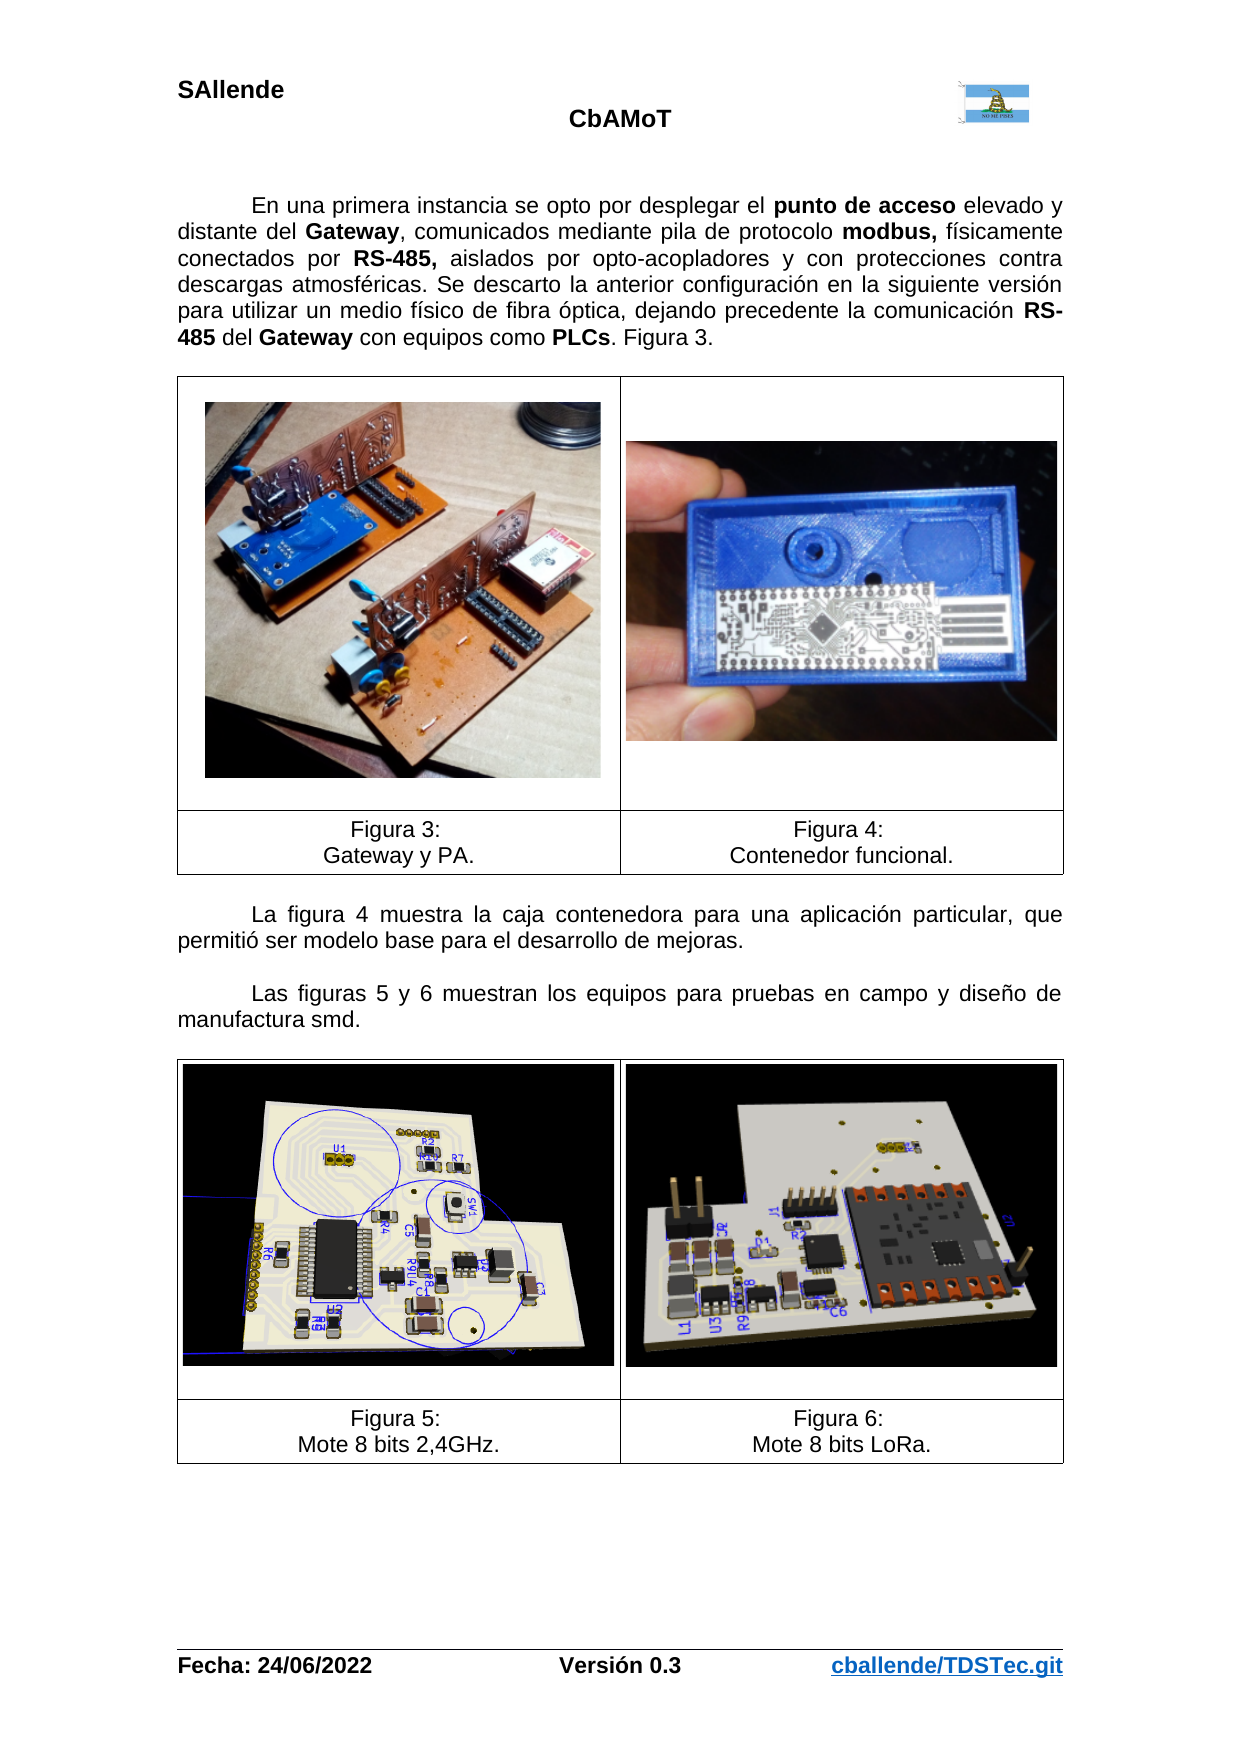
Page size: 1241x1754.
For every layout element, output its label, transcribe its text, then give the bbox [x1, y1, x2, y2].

picture [205, 402, 601, 778]
picture [625, 1064, 1058, 1367]
text En una primera instancia se opto por desplegar el punto de acceso elevado y distante del Gateway, comunicados mediante pila de protocolo modbus, físicamente conectados por RS-485, aislados por opto-acopladores y con protecciones contra descargas atmosféricas. Se descarto la anterior configuración en la siguiente versión para utilizar un medio físico de fibra óptica, dejando precedente la comunicación RS-485 del Gateway con equipos como PLCs. Figura 3. [177, 192, 1063, 350]
text La figura 4 muestra la caja contenedora para una aplicación particular, que permitió ser modelo base para el desarrollo de mejoras. [177, 901, 1063, 953]
table_cell Figura 5: Mote 8 bits 2,4GHz. [178, 1400, 620, 1463]
picture [625, 441, 1058, 741]
table_header [621, 1060, 1063, 1064]
table_cell Figura 6: Mote 8 bits LoRa. [621, 1400, 1063, 1463]
picture [954, 79, 1033, 126]
picture [182, 1064, 615, 1366]
table_cell Figura 4: Contenedor funcional. [621, 811, 1063, 874]
table_header [621, 377, 1063, 810]
table_header [178, 377, 620, 810]
table_header [621, 1065, 1063, 1399]
table_header [178, 1060, 620, 1064]
table_cell Figura 3: Gateway y PA. [178, 811, 620, 874]
table_header [178, 1065, 620, 1399]
text Las figuras 5 y 6 muestran los equipos para pruebas en campo y diseño de manufactura smd. [177, 979, 1063, 1032]
